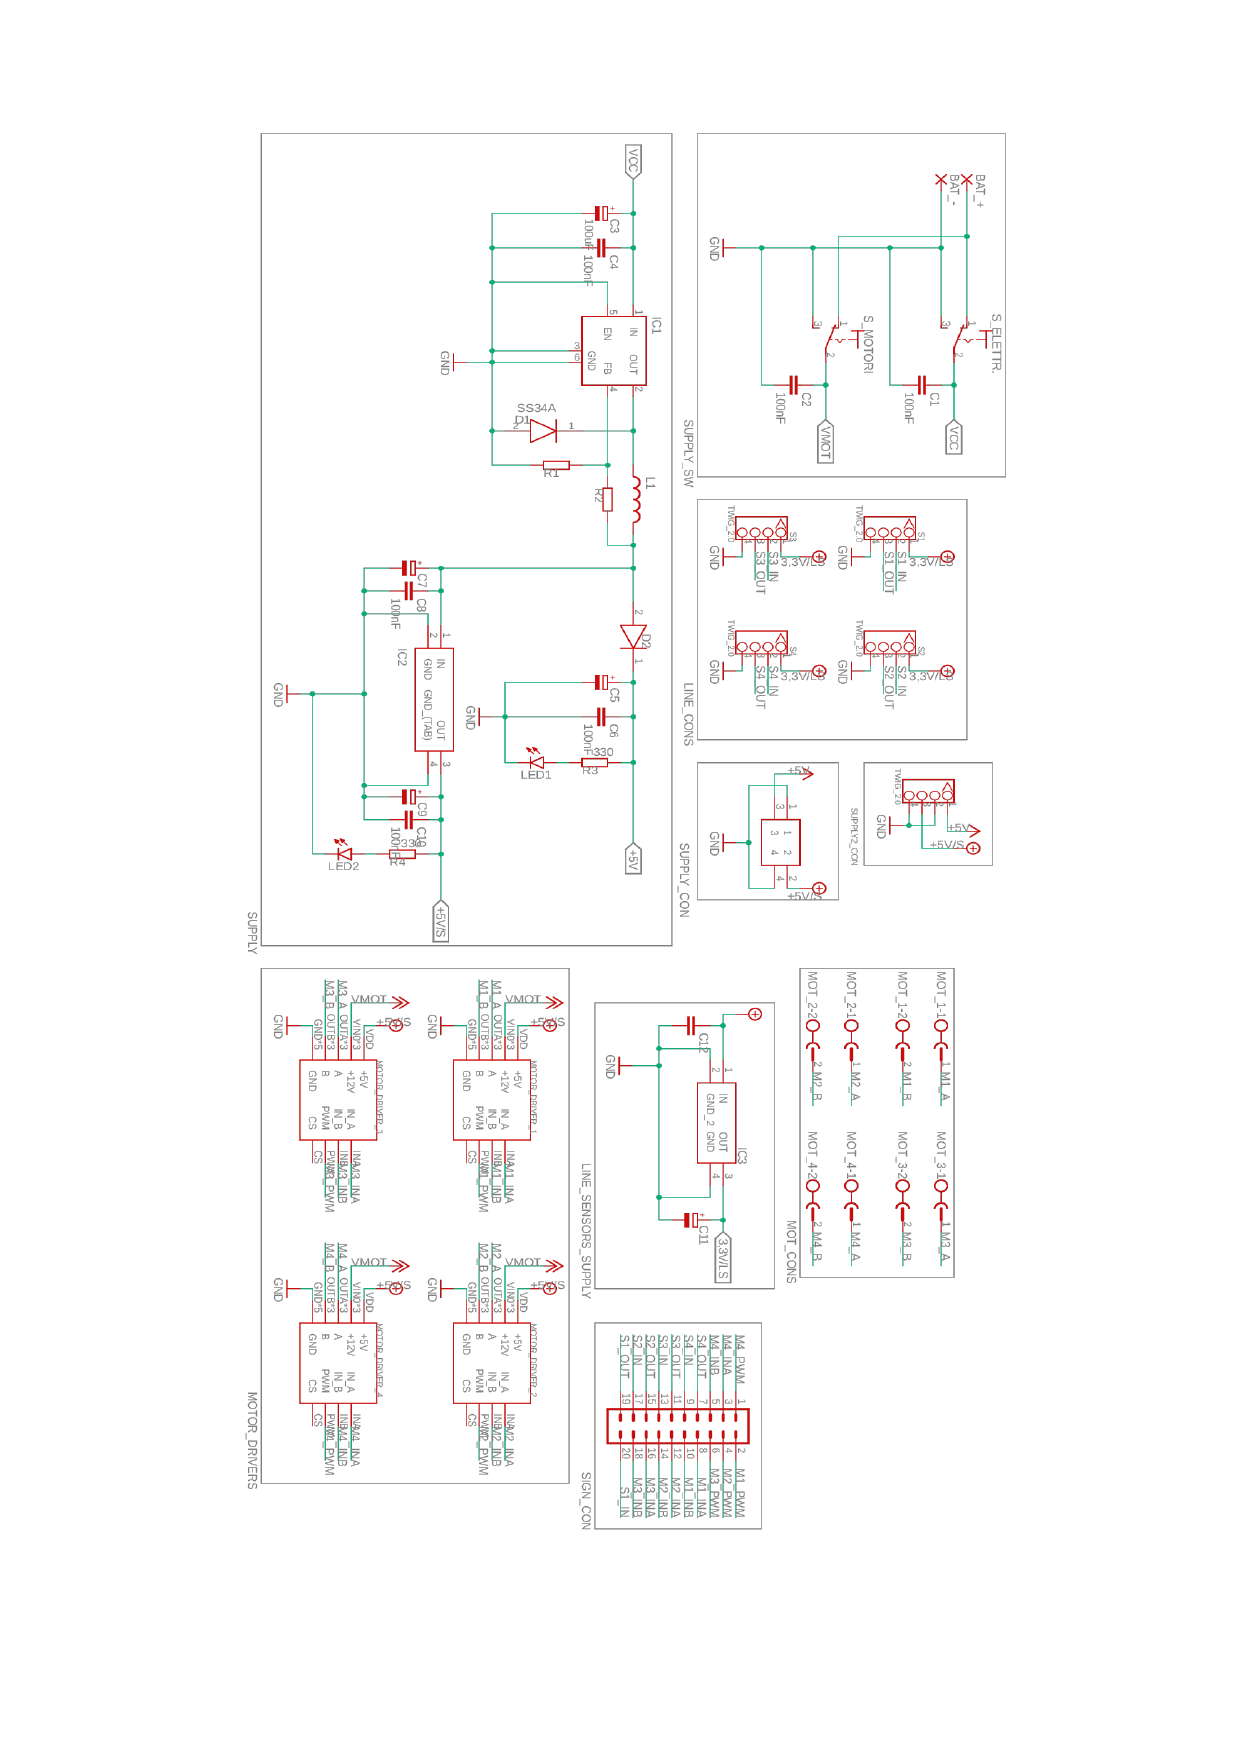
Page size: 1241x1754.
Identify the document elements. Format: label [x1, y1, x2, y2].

picture [233, 90, 1010, 1567]
